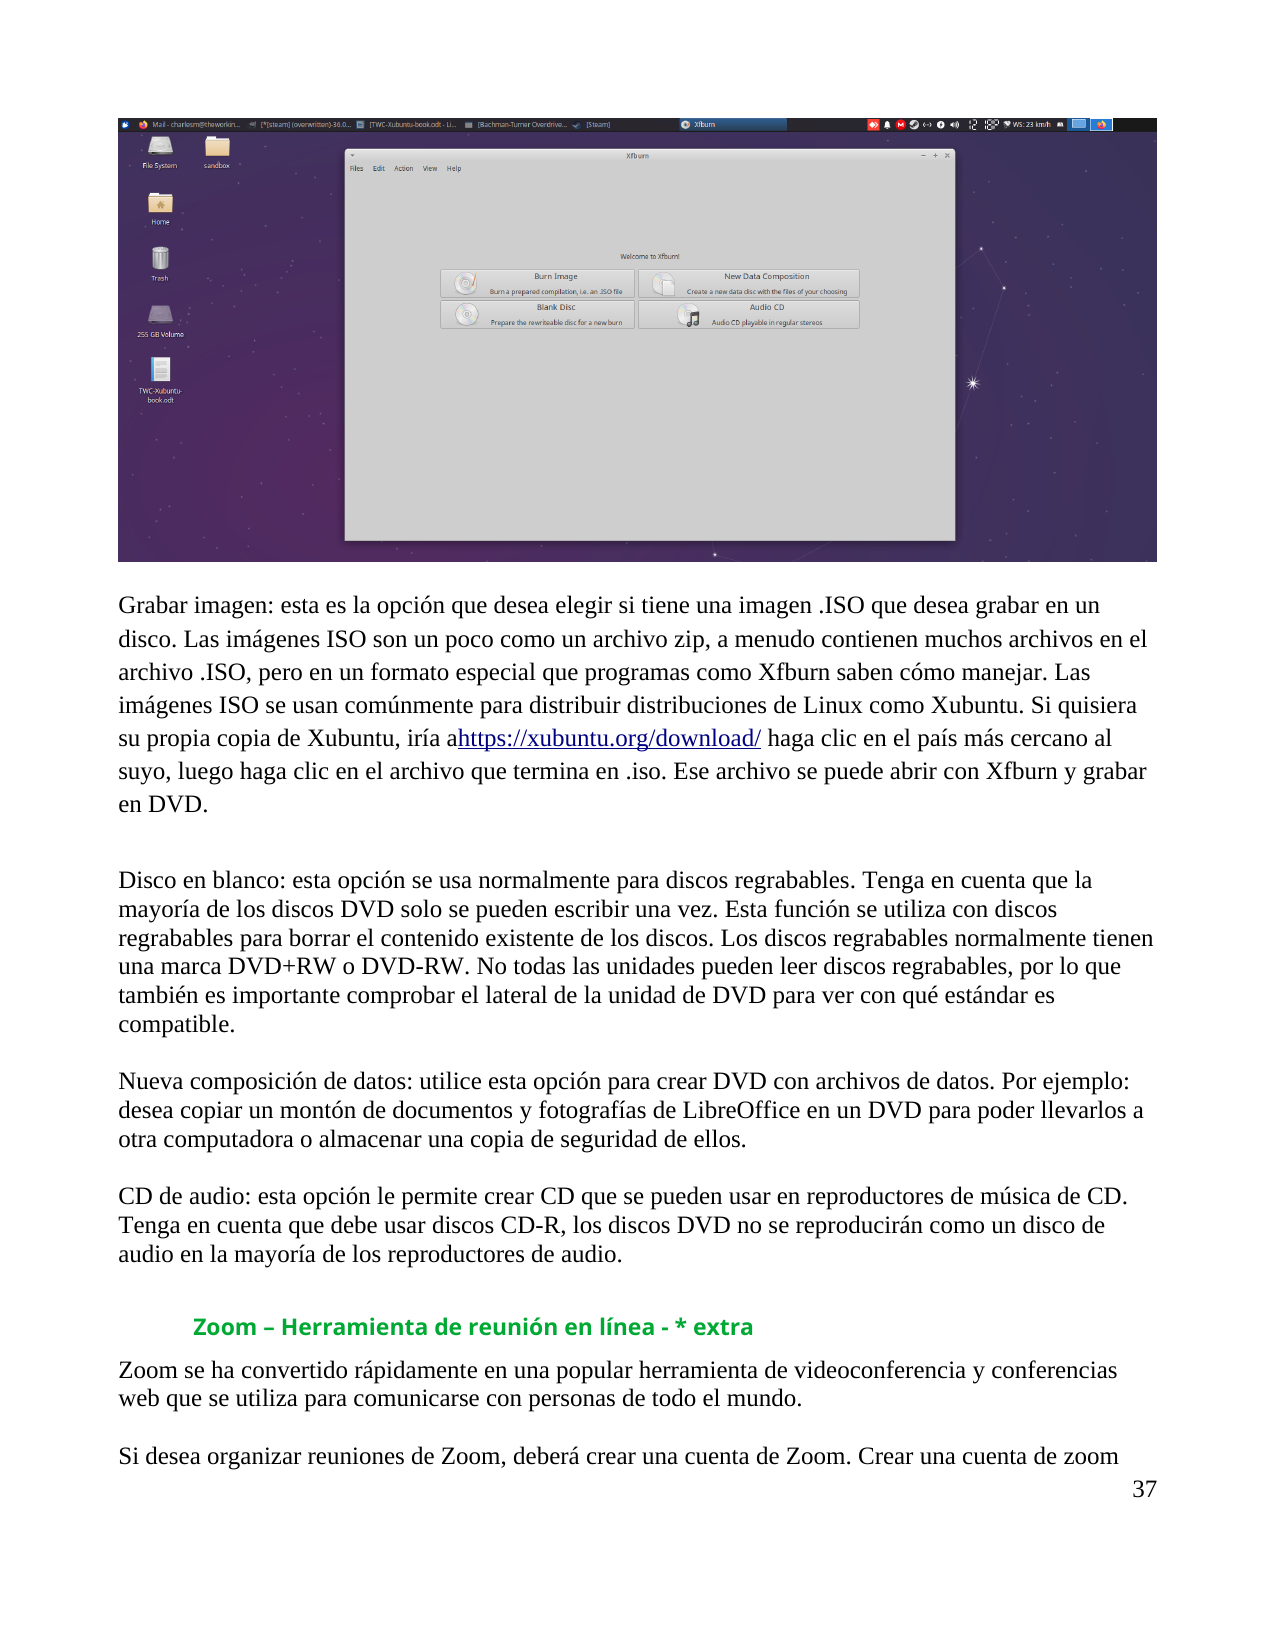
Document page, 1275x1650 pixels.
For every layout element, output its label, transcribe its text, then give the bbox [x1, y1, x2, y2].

subtitle Zoom – Herramienta de reunión en línea - * extra [118, 1311, 1157, 1342]
text Grabar imagen: esta es la opción que desea elegir si tiene una imagen .ISO que desea grabar en un disco. Las imágenes ISO son un poco como un archivo zip, a menudo contienen muchos archivos en el archivo .ISO, pero en un formato especial que programas como Xfburn saben cómo manejar. Las imágenes ISO se usan comúnmente para distribuir distribuciones de Linux como Xubuntu. Si quisiera su propia copia de Xubuntu, iría ahttps://xubuntu.org/download/ haga clic en el país más cercano al suyo, luego haga clic en el archivo que termina en .iso. Ese archivo se puede abrir con Xfburn y grabar en DVD. [118, 591, 1157, 817]
text Si desea organizar reuniones de Zoom, deberá crear una cuenta de Zoom. Crear una cuenta de zoom [118, 1441, 1157, 1470]
text CD de audio: esta opción le permite crear CD que se pueden usar en reproductores de música de CD. Tenga en cuenta que debe usar discos CD-R, los discos DVD no se reproducirán como un disco de audio en la mayoría de los reproductores de audio. [118, 1181, 1157, 1268]
text Disco en blanco: esta opción se usa normalmente para discos regrabables. Tenga en cuenta que la mayoría de los discos DVD solo se pueden escribir una vez. Esta función se utiliza con discos regrabables para borrar el contenido existente de los discos. Los discos regrabables normalmente tienen una marca DVD+RW o DVD-RW. No todas las unidades pueden leer discos regrabables, por lo que también es importante comprobar el lateral de la unidad de DVD para ver con qué estándar es compatible. [118, 865, 1157, 1038]
text Zoom se ha convertido rápidamente en una popular herramienta de videoconferencia y conferencias web que se utiliza para comunicarse con personas de todo el mundo. [118, 1355, 1157, 1412]
picture [118, 118, 1157, 562]
text Nueva composición de datos: utilice esta opción para crear DVD con archivos de datos. Por ejemplo: desea copiar un montón de documentos y fotografías de LibreOffice en un DVD para poder llevarlos a otra computadora o almacenar una copia de seguridad de ellos. [118, 1066, 1157, 1153]
